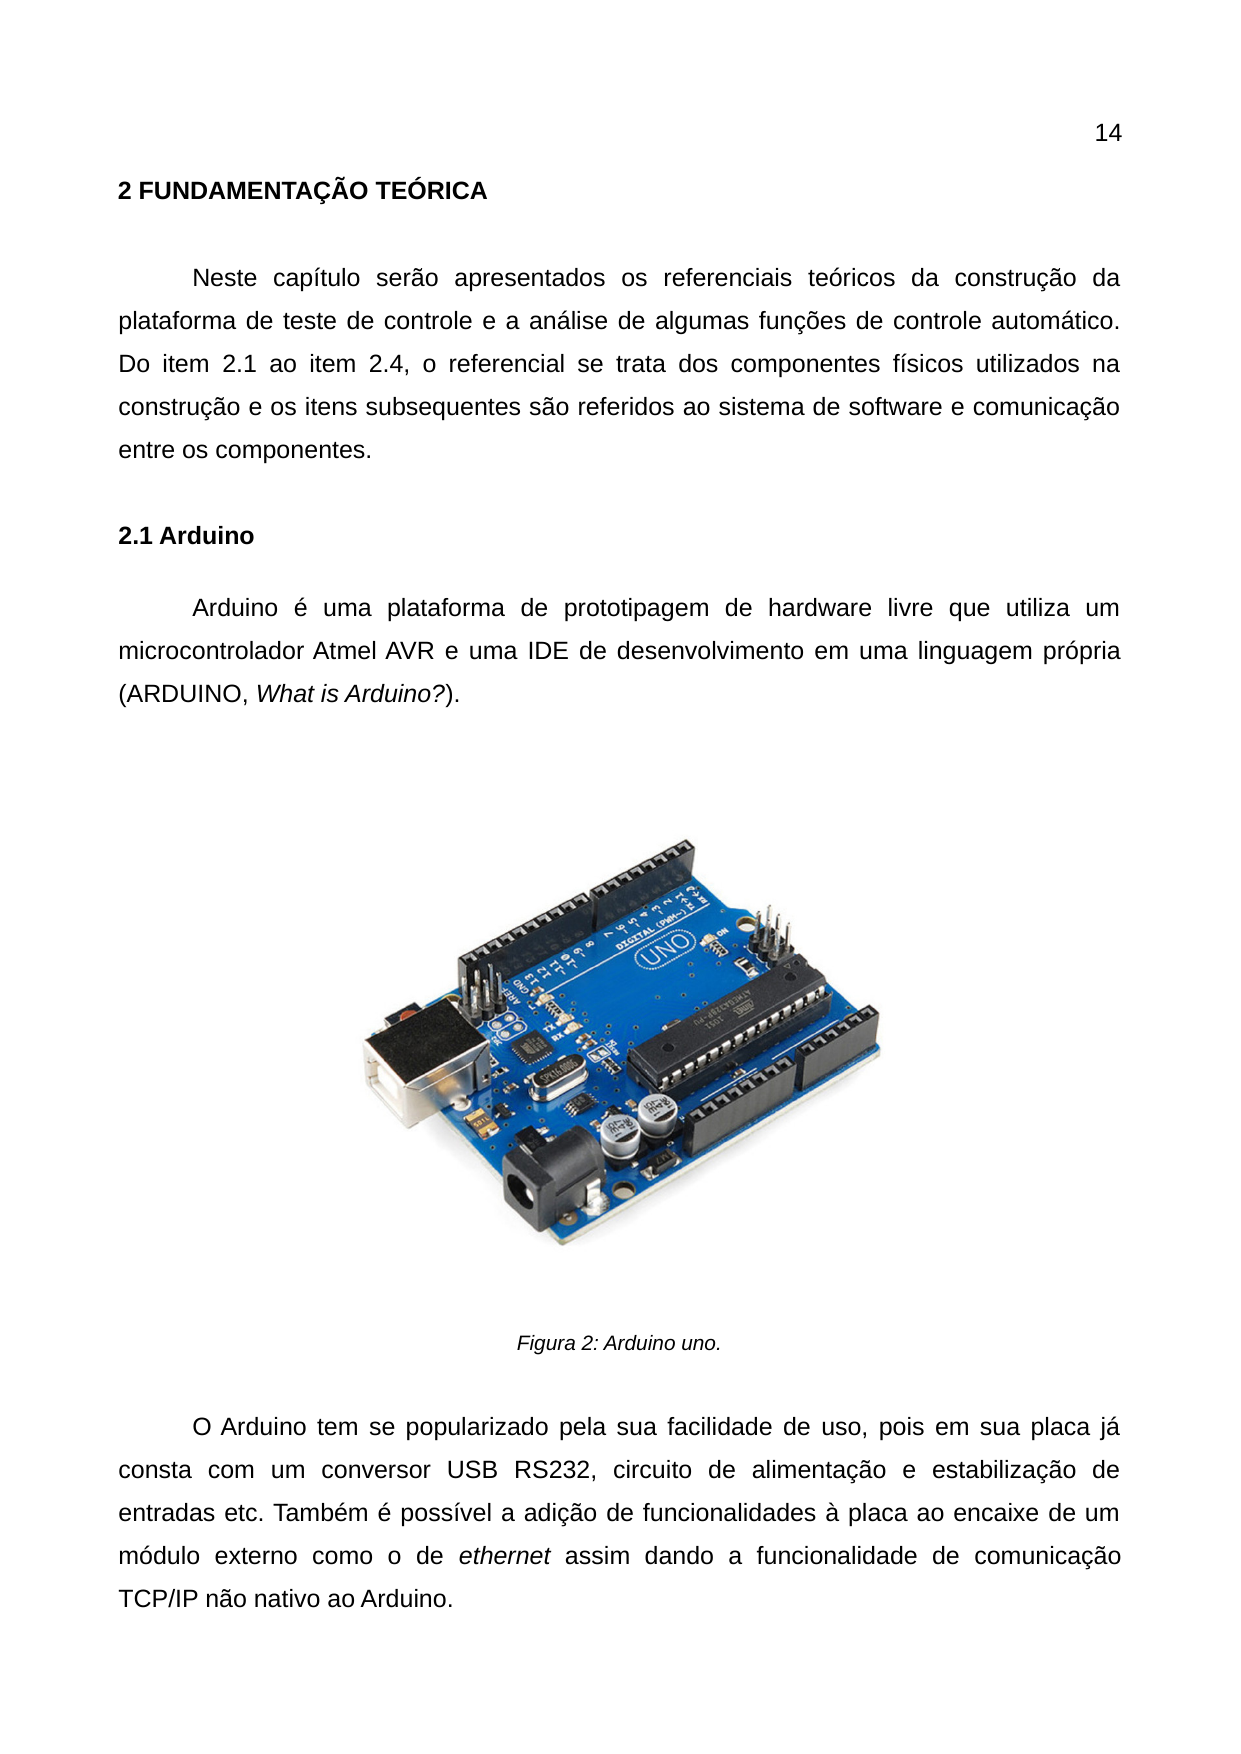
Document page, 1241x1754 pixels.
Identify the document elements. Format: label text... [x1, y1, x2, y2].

picture [344, 778, 897, 1331]
text Neste capítulo serão apresentados os referenciais teóricos da construção da plataforma de teste de controle e a análise de algumas funções de controle automático. Do item 2.1 ao item 2.4, o referencial se trata dos componentes físicos utilizados na construção e os itens subsequentes são referidos ao sistema de software e comunicação entre os componentes. [118, 263, 1122, 464]
subtitle 2 FUNDAMENTAÇÃO TEÓRICA [118, 176, 1122, 205]
subtitle 2.1 Arduino [118, 521, 1122, 550]
text Arduino é uma plataforma de prototipagem de hardware livre que utiliza um microcontrolador Atmel AVR e uma IDE de desenvolvimento em uma linguagem própria (ARDUINO, What is Arduino?). [118, 593, 1122, 708]
text O Arduino tem se popularizado pela sua facilidade de uso, pois em sua placa já consta com um conversor USB RS232, circuito de alimentação e estabilização de entradas etc. Também é possível a adição de funcionalidades à placa ao encaixe de um módulo externo como o de ethernet assim dando a funcionalidade de comunicação TCP/IP não nativo ao Arduino. [118, 1412, 1122, 1613]
text Figura 2: Arduino uno. [344, 1331, 896, 1354]
